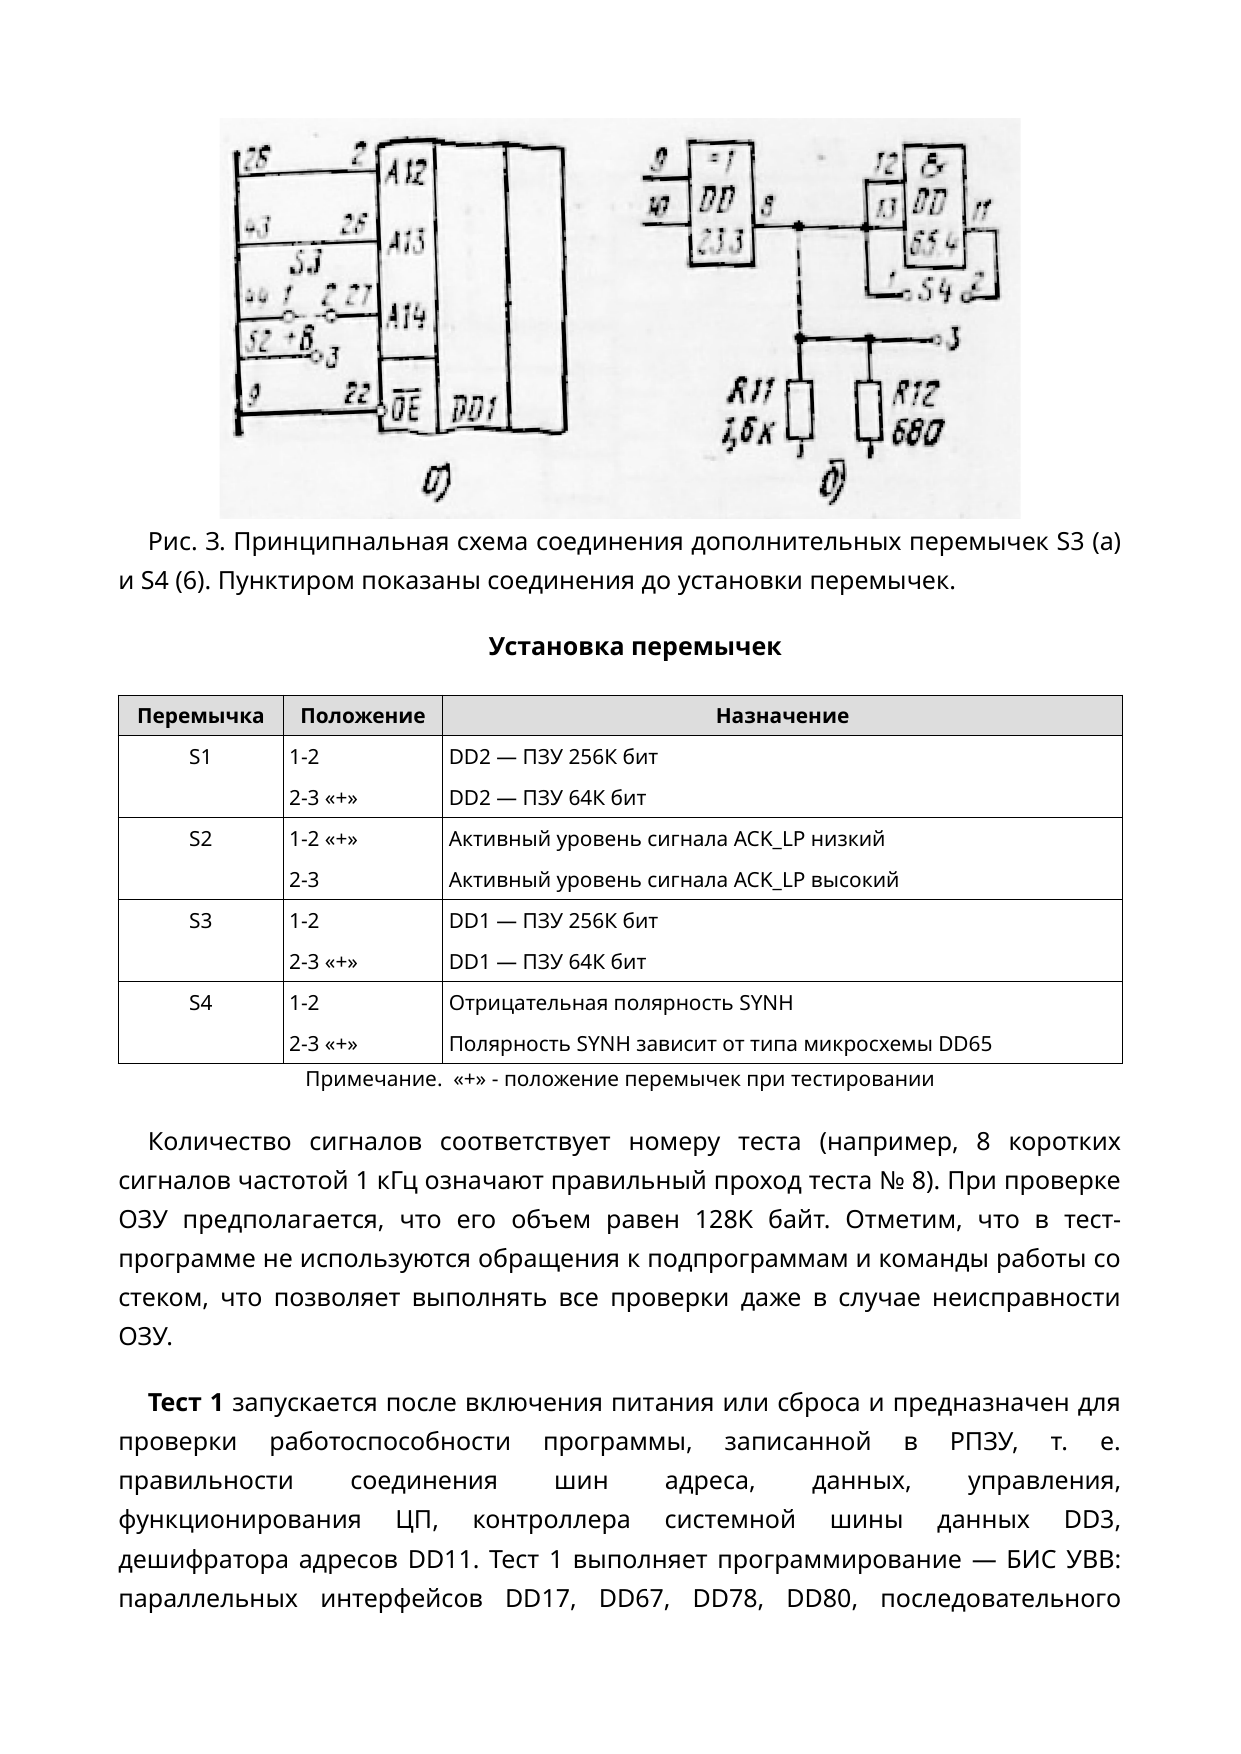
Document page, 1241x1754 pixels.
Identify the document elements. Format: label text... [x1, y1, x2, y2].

table_cell S4 [119, 982, 283, 1063]
table_cell 2-3 «+» [284, 940, 442, 981]
table_cell DD1 — ПЗУ 256К бит [443, 900, 1122, 940]
table_cell 1-2 [284, 736, 442, 776]
table_cell S3 [119, 900, 283, 981]
text Количество сигналов соответствует номеру теста (например, 8 коротких сигналов частотой 1 кГц означают правильный проход теста № 8). При проверке ОЗУ предполагается, что его объем равен 128K байт. Отметим, что в тест-программе не используются обращения к подпрограммам и команды работы со стеком, что позволяет выполнять все проверки даже в случае неисправности ОЗУ. [118, 1123, 1122, 1353]
table_header Положение [284, 696, 442, 735]
table_cell DD2 — ПЗУ 64К бит [443, 776, 1122, 817]
text Установка перемычек [118, 629, 1122, 663]
picture [219, 118, 1021, 519]
table_cell 1-2 [284, 982, 442, 1022]
text Тест 1 запускается после включения питания или сброса и предназначен для проверки работоспособноcти программы, записанной в РПЗУ, т. е. правильности соединения шин адреса, данных, управления, функционирования ЦП, контроллера системной шины данных DD3, дешифратора адресов DD11. Тест 1 выполняет программирование — БИС УВВ: параллельных интерфейсов DD17, DD67, DD78, DD80, последовательного [118, 1385, 1122, 1614]
table_header Назначение [443, 696, 1122, 735]
table_cell S2 [119, 818, 283, 899]
table_header Перемычка [119, 696, 283, 735]
table_cell 1-2 «+» [284, 818, 442, 858]
text Рис. З. Принципнальная схема соединения дополнительных перемычек S3 (a) и S4 (6). Пунктиром показаны соединения до установки перемычек. [118, 118, 1122, 597]
table_cell DD2 — ПЗУ 256К бит [443, 736, 1122, 776]
table_cell S1 [119, 736, 283, 817]
table_cell Активный уровень сигнала ACK_LP низкий [443, 818, 1122, 858]
table_cell 2-3 [284, 858, 442, 899]
table_cell Отрицательная полярность SYNH [443, 982, 1122, 1022]
text Примечание. «+» - положение перемычек при тестировании [118, 1064, 1122, 1092]
table_cell 2-3 «+» [284, 776, 442, 817]
table_cell Активный уровень сигнала ACK_LP высокий [443, 858, 1122, 899]
table_cell 1-2 [284, 900, 442, 940]
table_cell Полярность SYNH зависит от типа микросхемы DD65 [443, 1022, 1122, 1063]
table_cell DD1 — ПЗУ 64К бит [443, 940, 1122, 981]
table_cell 2-3 «+» [284, 1022, 442, 1063]
